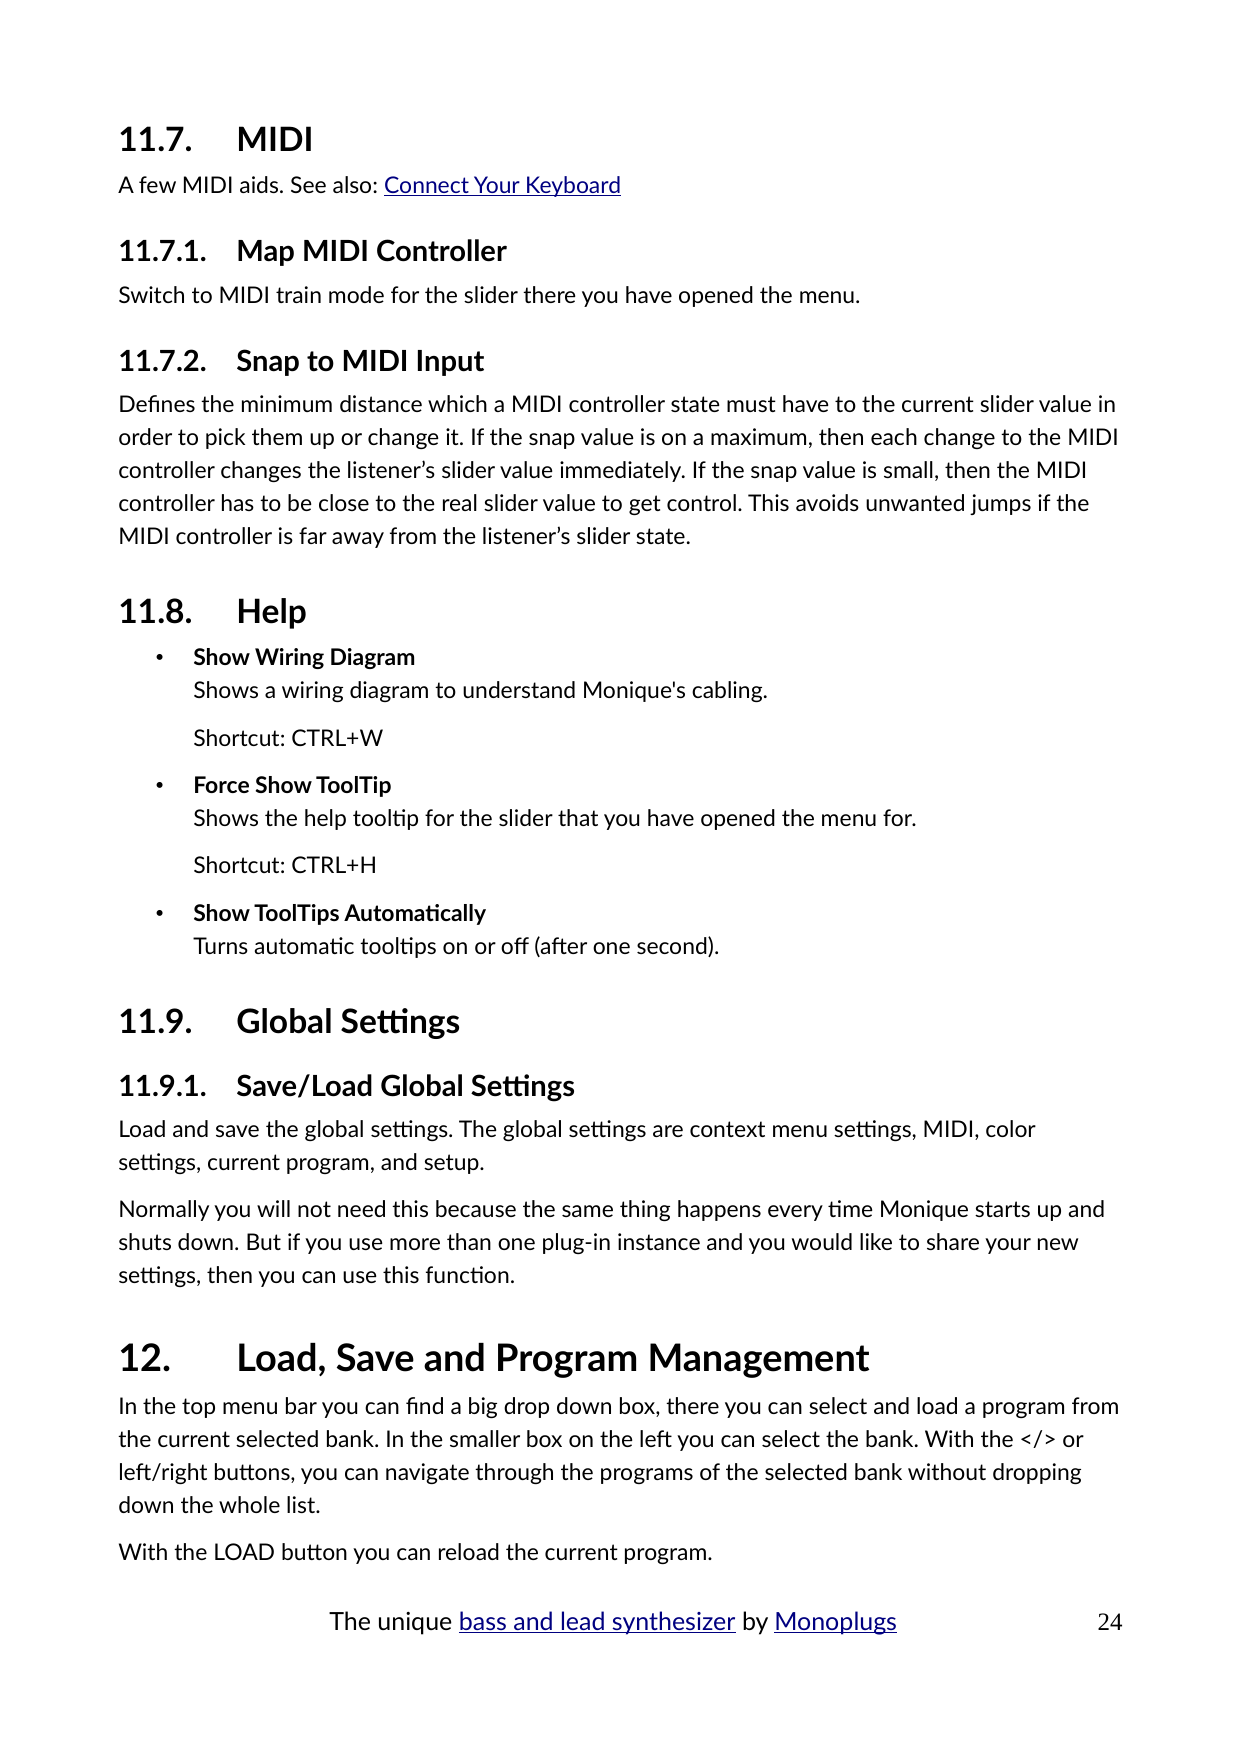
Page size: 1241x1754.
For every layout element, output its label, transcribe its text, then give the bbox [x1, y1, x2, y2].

subtitle MIDI [118, 118, 1122, 158]
list Show ToolTips Automatically Turns automatic tooltips on or off (after one second). [156, 899, 1122, 959]
subtitle Save/Load Global Settings [118, 1067, 1122, 1102]
list Show Wiring Diagram Shows a wiring diagram to understand Monique's cabling. [156, 643, 1122, 703]
subtitle Load, Save and Program Management [118, 1334, 1122, 1379]
text In the top menu bar you can find a big drop down box, there you can select and load a program from the current selected bank. In the smaller box on the left you can select the bank. With the </> or left/right buttons, you can navigate through the programs of the selected bank without dropping down the whole list. [118, 1392, 1122, 1518]
text Defines the minimum distance which a MIDI controller state must have to the current slider value in order to pick them up or change it. If the snap value is on a maximum, then each change to the MIDI controller changes the listener’s slider value immediately. If the snap value is small, then the MIDI controller has to be close to the real slider value to get control. This avoids unwanted jumps if the MIDI controller is far away from the listener’s slider state. [118, 390, 1122, 549]
text Normally you will not need this because the same thing happens every time Monique starts up and shuts down. But if you use more than one plug-in instance and you would like to share your new settings, then you can use this function. [118, 1195, 1122, 1289]
list Shortcut: CTRL+W [156, 723, 1122, 751]
subtitle Snap to MIDI Input [118, 343, 1122, 378]
list Shortcut: CTRL+H [156, 851, 1122, 879]
text With the LOAD button you can reload the current program. [118, 1538, 1122, 1565]
subtitle Map MIDI Controller [118, 233, 1122, 268]
text Load and save the global settings. The global settings are context menu settings, MIDI, color settings, current program, and setup. [118, 1115, 1122, 1175]
text Switch to MIDI train mode for the slider there you have opened the menu. [118, 281, 1122, 308]
text A few MIDI aids. See also: Connect Your Keyboard [118, 171, 1122, 198]
subtitle Help [118, 590, 1122, 630]
subtitle Global Settings [118, 1000, 1122, 1040]
list Force Show ToolTip Shows the help tooltip for the slider that you have opened the menu for. [156, 771, 1122, 831]
